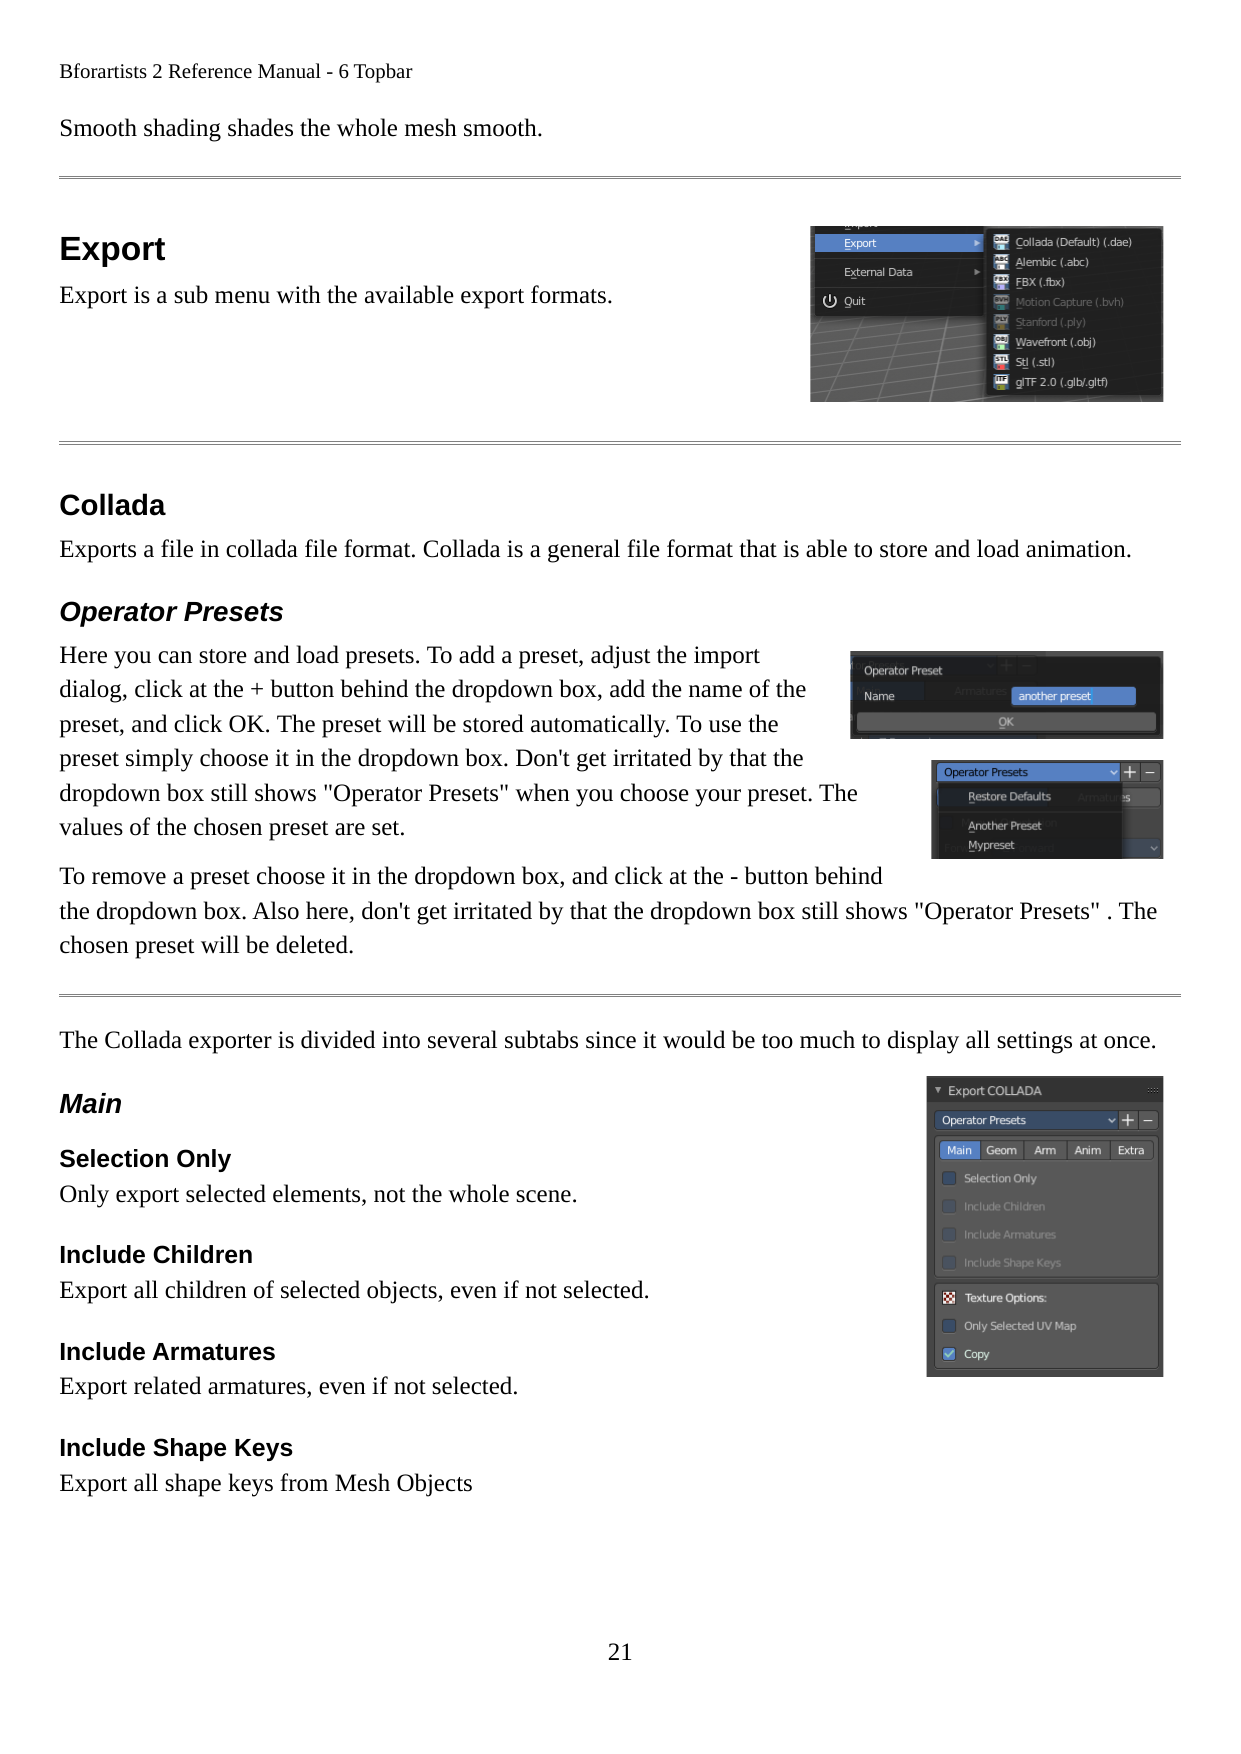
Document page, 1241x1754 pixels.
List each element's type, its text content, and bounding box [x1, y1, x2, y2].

subtitle [1164, 1240, 1181, 1269]
text Only export selected elements, not the whole scene. [59, 1179, 926, 1207]
subtitle [1164, 1337, 1181, 1365]
subtitle Main [59, 1087, 926, 1119]
picture [931, 760, 1164, 859]
picture [926, 1076, 1164, 1377]
text Export related armatures, even if not selected. [59, 1371, 1181, 1400]
text Smooth shading shades the whole mesh smooth. [59, 113, 1181, 141]
subtitle Operator Presets [59, 596, 1181, 627]
text Export is a sub menu with the available export formats. [59, 280, 810, 308]
subtitle Export [59, 229, 810, 267]
subtitle Include Children [59, 1240, 926, 1269]
subtitle Selection Only [59, 1144, 926, 1172]
subtitle Collada [59, 488, 1181, 521]
text Export all shape keys from Mesh Objects [59, 1468, 1181, 1497]
text Here you can store and load presets. To add a preset, adjust the import dialog, click at the + button behind the dropdown box, add the name of the preset, and click OK. The preset will be stored automatically. To use the preset simply choose it in the dropdown box. Don't get irritated by that the dropdown box still shows "Operator Presets" when you choose your preset. The values of the chosen preset are set. [59, 640, 1181, 841]
subtitle Include Shape Keys [59, 1433, 1181, 1462]
picture [850, 651, 1164, 739]
subtitle [1164, 1087, 1181, 1119]
text Exports a file in collada file format. Collada is a general file format that is able to store and load animation. [59, 534, 1181, 563]
subtitle [1164, 1144, 1181, 1172]
text The Collada exporter is divided into several subtabs since it would be too much to display all settings at once. [59, 1026, 1181, 1054]
picture [810, 226, 1164, 402]
text Export all children of selected objects, even if not selected. [59, 1275, 926, 1304]
subtitle Include Armatures [59, 1337, 926, 1365]
subtitle [1164, 229, 1181, 267]
text To remove a preset choose it in the dropdown box, and click at the - button behind the dropdown box. Also here, don't get irritated by that the dropdown box still shows "Operator Presets" . The chosen preset will be deleted. [59, 861, 1181, 959]
